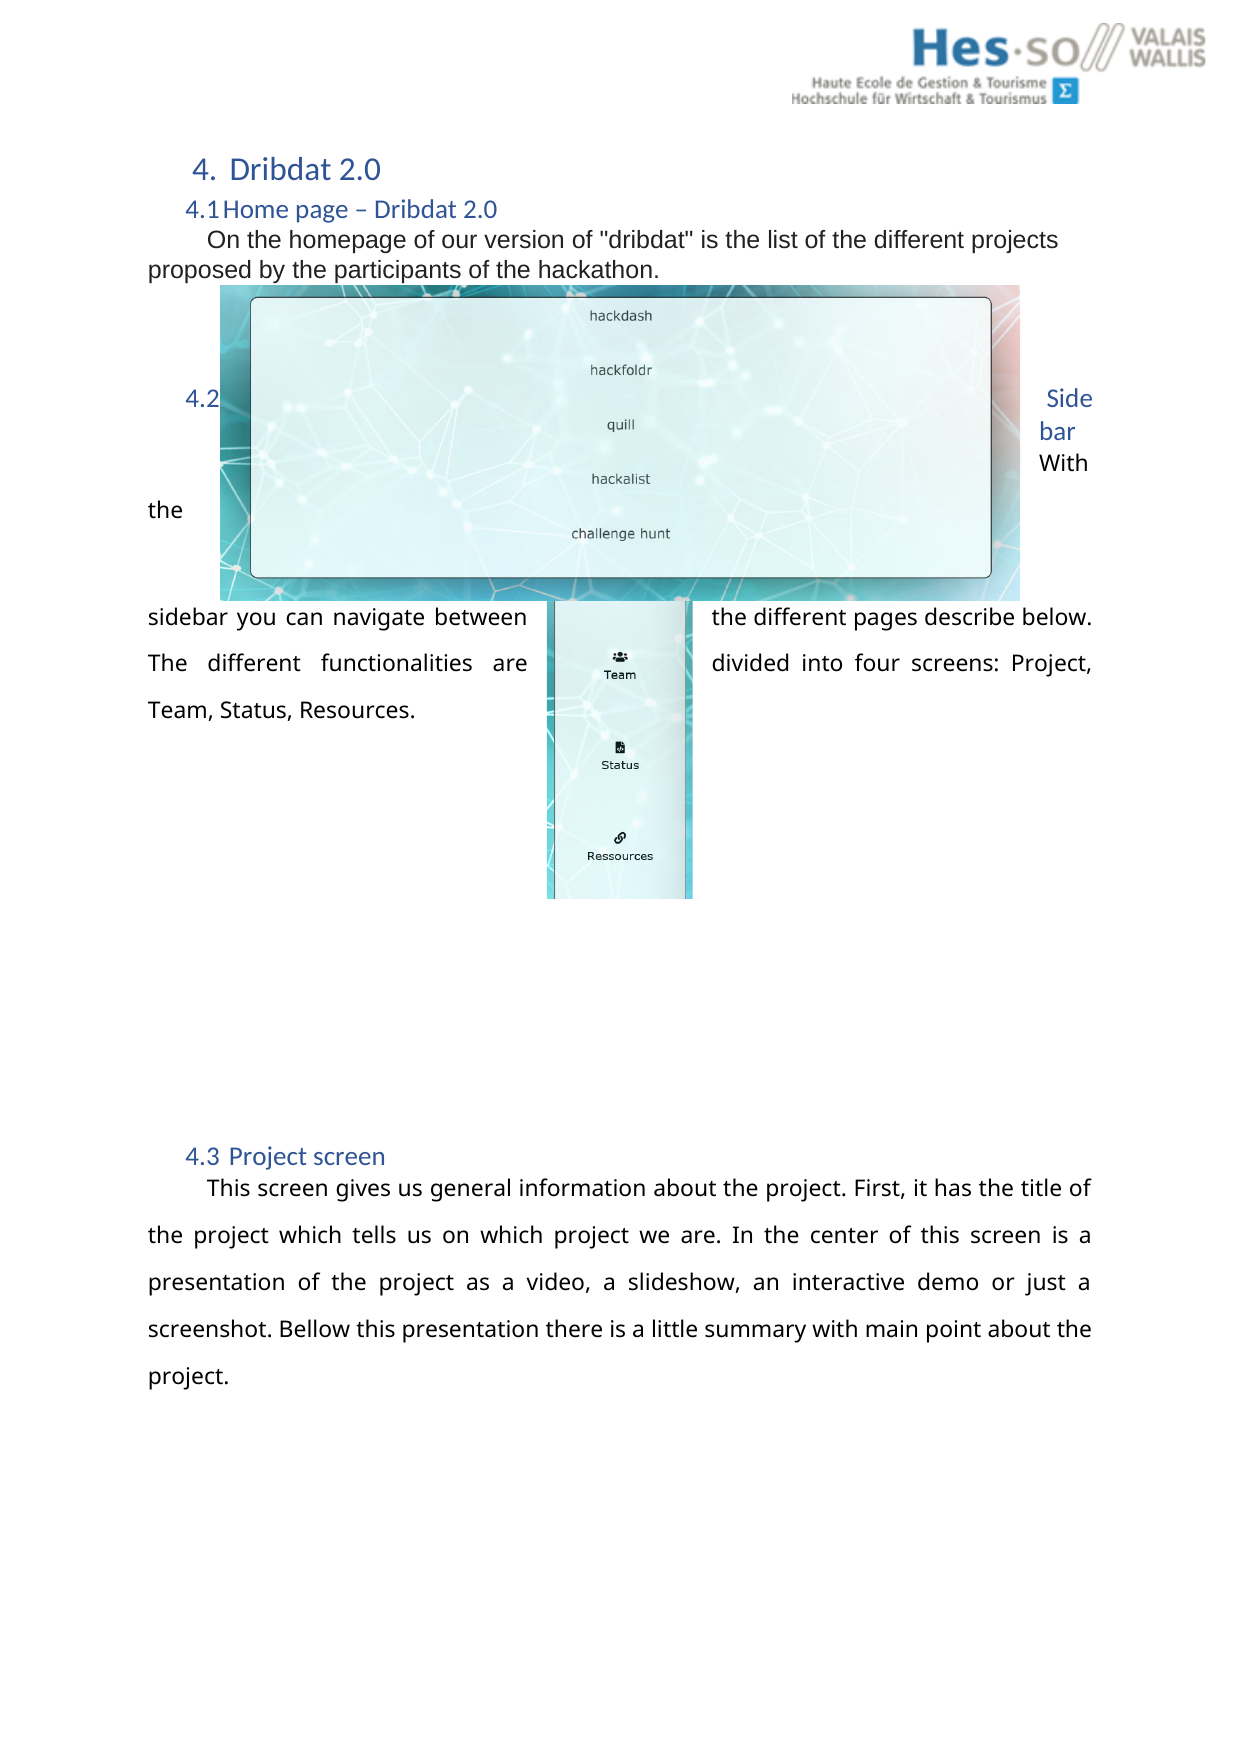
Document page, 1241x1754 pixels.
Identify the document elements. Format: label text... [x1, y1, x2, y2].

picture [220, 285, 1020, 899]
subtitle Dribdat 2.0 [192, 148, 1093, 188]
text This screen gives us general information about the project. First, it has the title of the project which tells us on which project we are. In the center of this screen is a presentation of the project as a video, a slideshow, an interactive demo or just a screenshot. Bellow this presentation there is a little summary with main point about the project. [148, 1172, 1093, 1391]
subtitle Sidebar [1020, 381, 1093, 447]
text With the sidebar you can navigate between the different pages describe below. The different functionalities are divided into four screens: Project, Team, Status, Resources. [693, 447, 1093, 726]
picture [792, 23, 1206, 104]
subtitle Home page – Dribdat 2.0 [185, 192, 1093, 226]
subtitle Sidebar [185, 381, 220, 447]
text With the sidebar you can navigate between the different pages describe below. The different functionalities are divided into four screens: Project, Team, Status, Resources. [148, 447, 546, 726]
subtitle Project screen [185, 1139, 1093, 1172]
text On the homepage of our version of "dribdat" is the list of the different projects proposed by the participants of the hackathon. [148, 226, 1093, 286]
